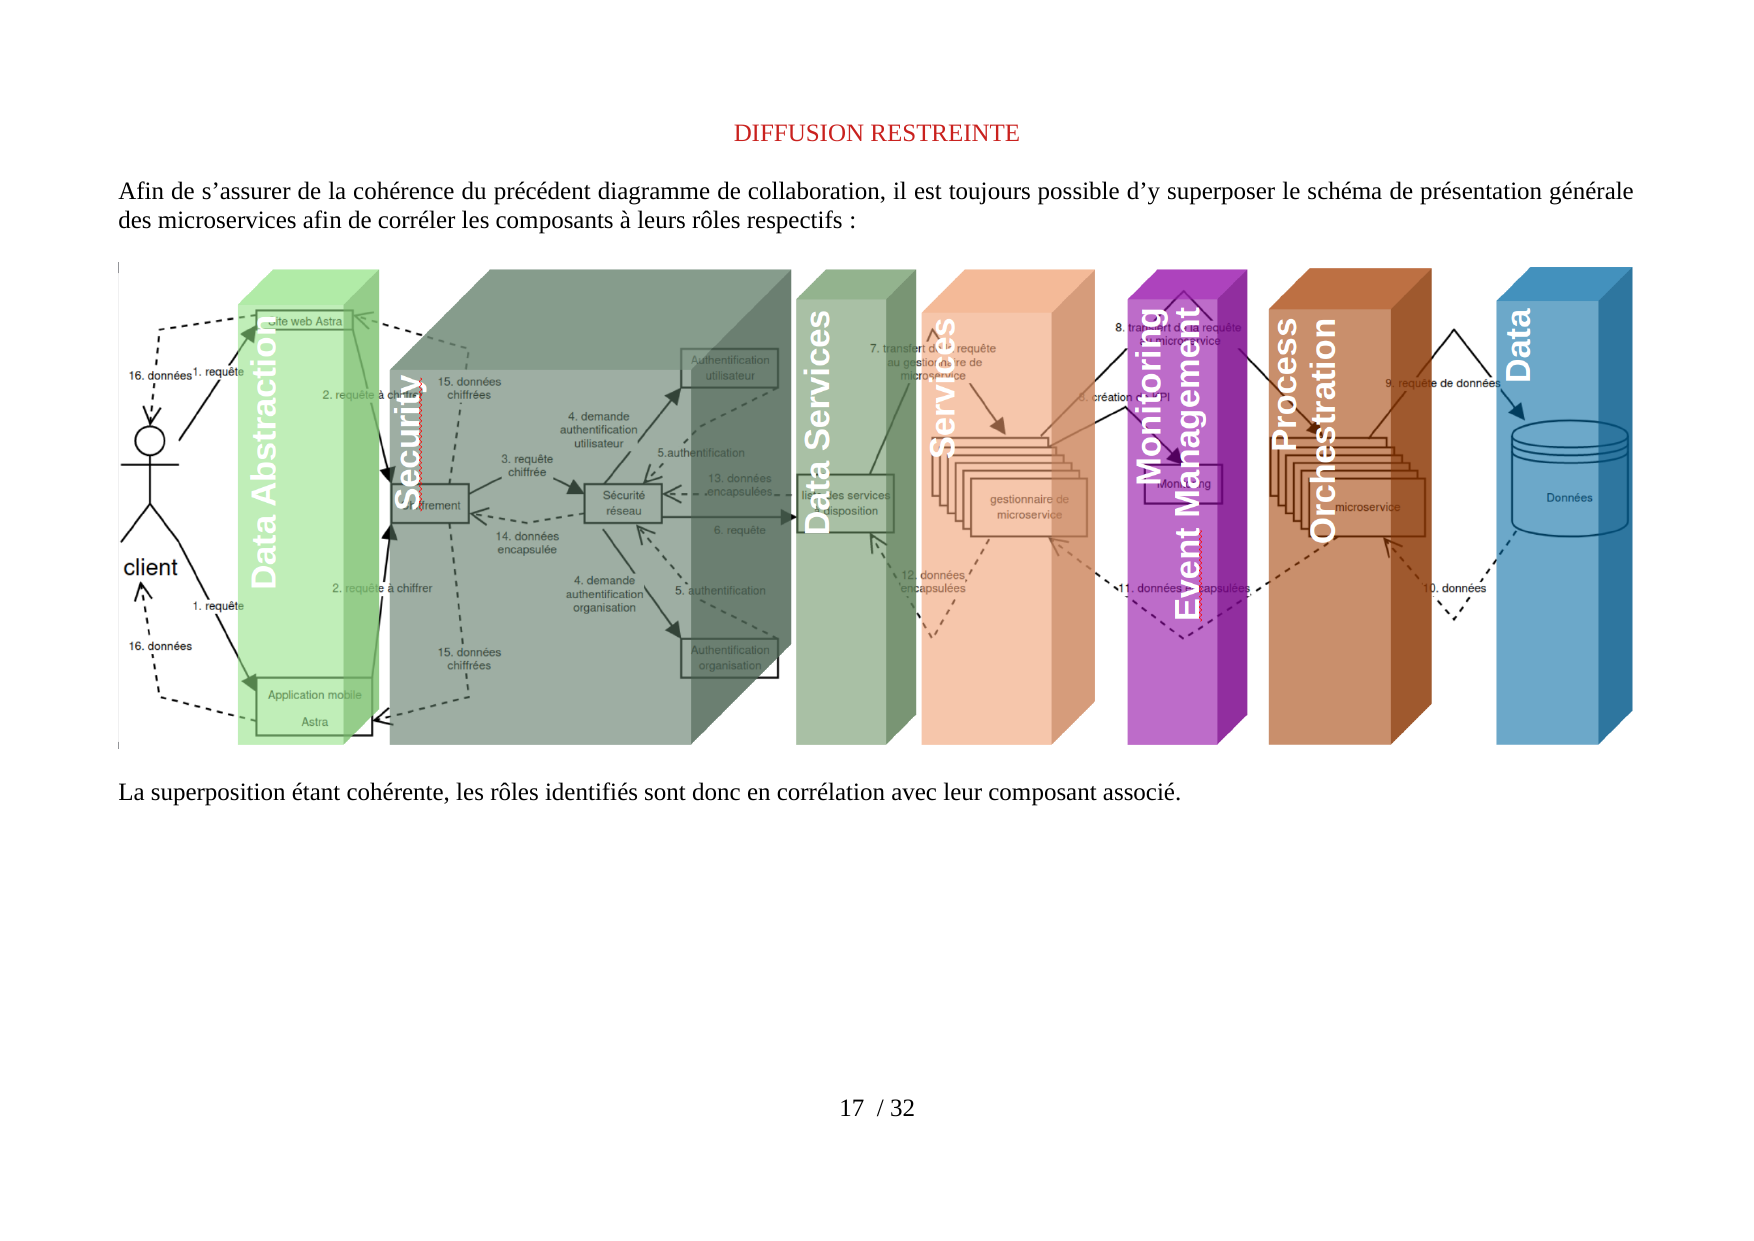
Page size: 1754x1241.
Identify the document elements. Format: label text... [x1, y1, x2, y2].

text Afin de s’assurer de la cohérence du précédent diagramme de collaboration, il est toujours possible d’y superposer le schéma de présentation générale des microservices afin de corréler les composants à leurs rôles respectifs : [118, 176, 1636, 234]
text La superposition étant cohérente, les rôles identifiés sont donc en corrélation avec leur composant associé. [118, 777, 1636, 806]
picture [118, 262, 1636, 749]
